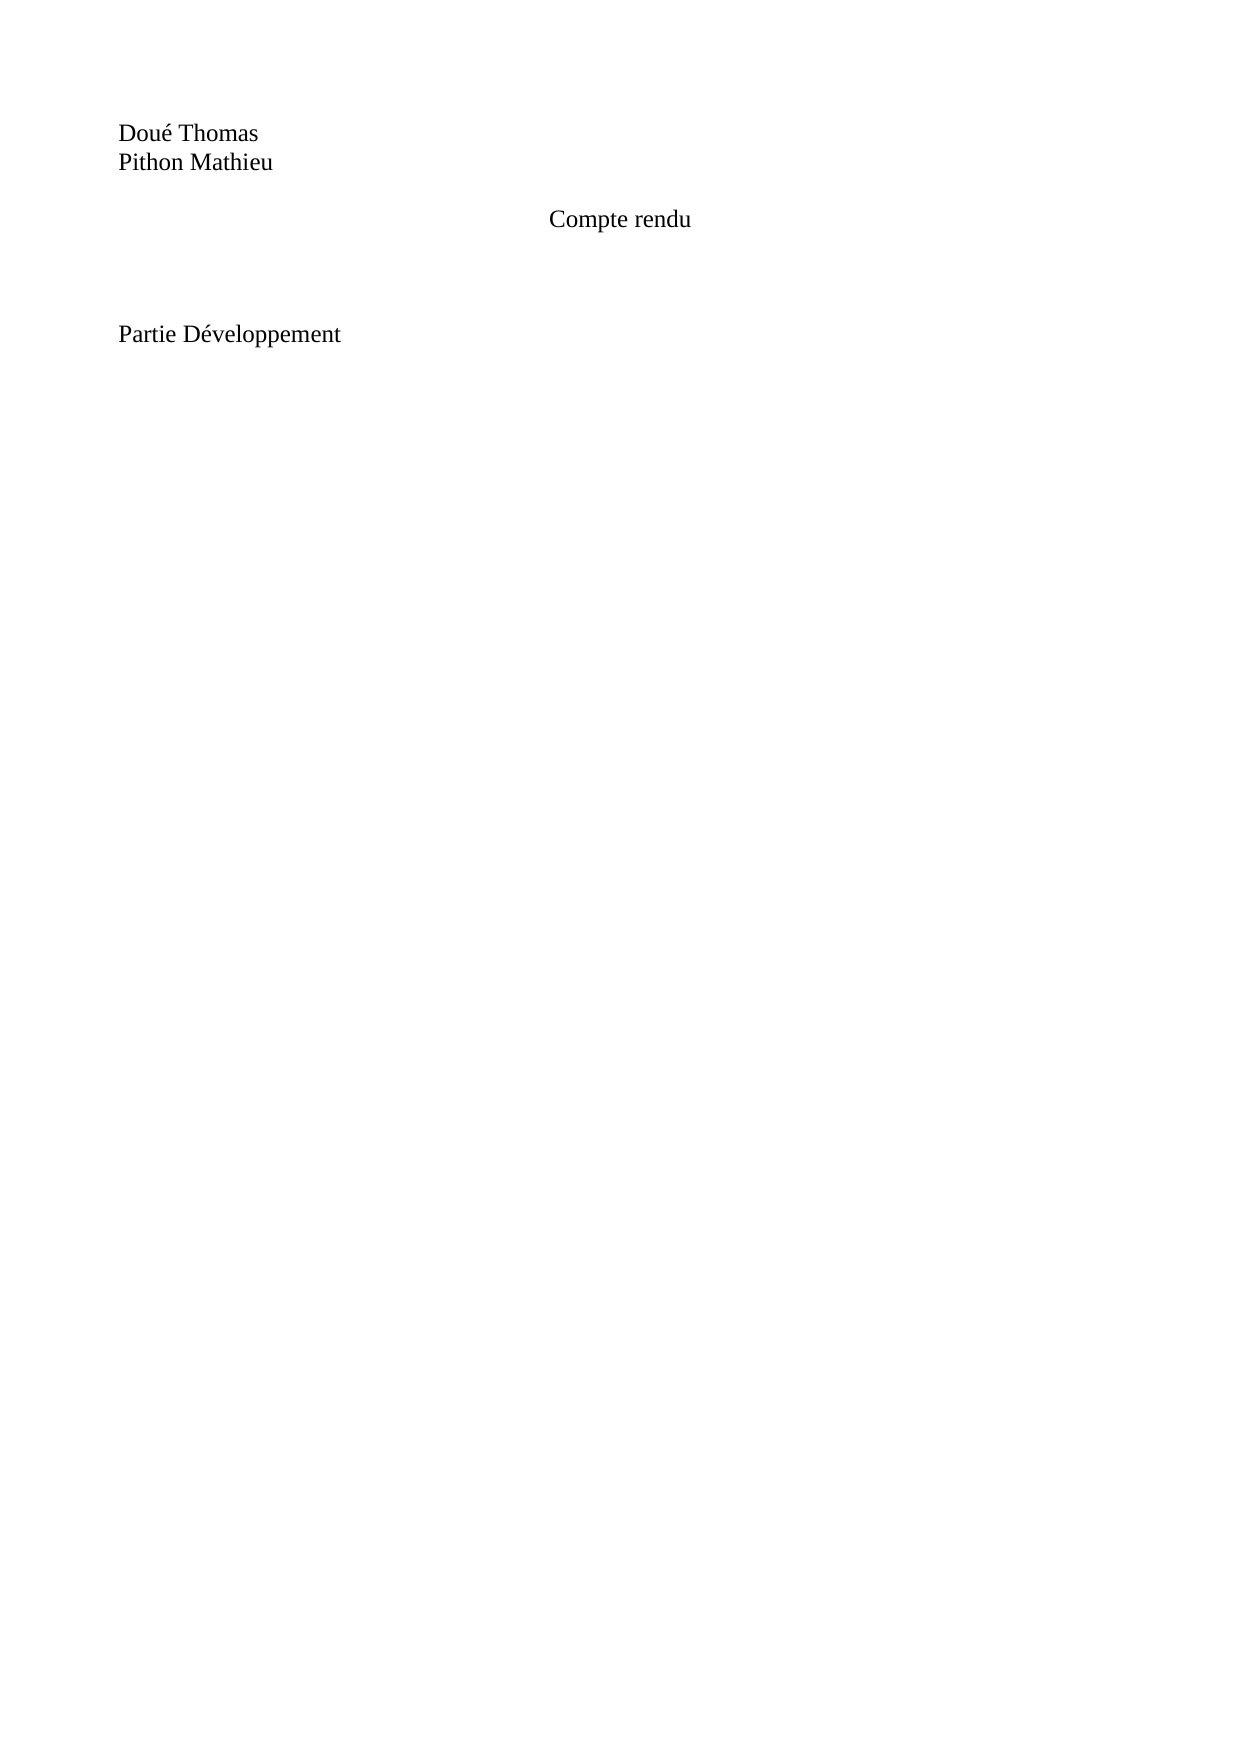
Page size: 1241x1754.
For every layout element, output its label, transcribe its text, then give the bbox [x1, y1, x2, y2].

text Partie Développement [118, 319, 1122, 348]
text Pithon Mathieu [118, 147, 1122, 176]
text Doué Thomas [118, 118, 1122, 147]
text Compte rendu [118, 204, 1122, 233]
